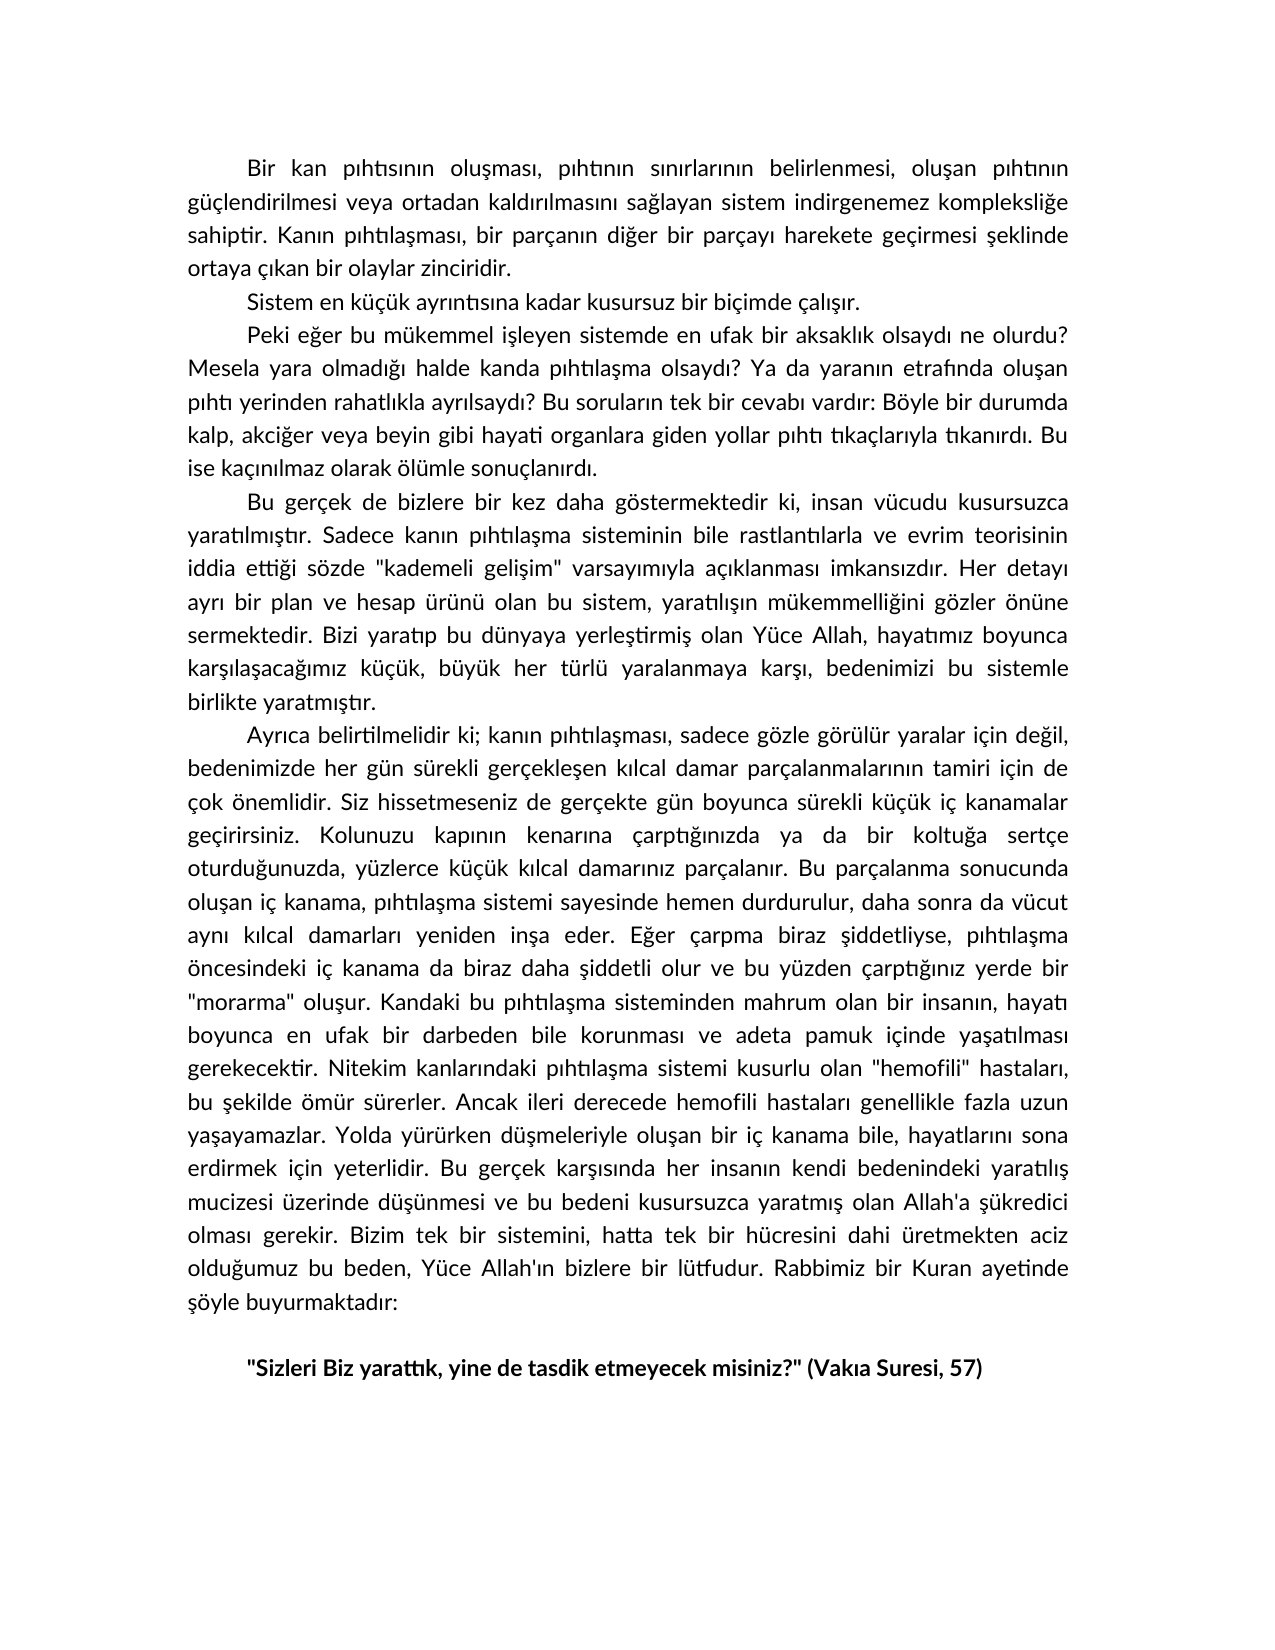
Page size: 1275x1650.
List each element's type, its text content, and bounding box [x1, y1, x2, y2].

text "Sizleri Biz yarattık, yine de tasdik etmeyecek misiniz?" (Vakıa Suresi, 57) [187, 1350, 1070, 1383]
text Bu gerçek de bizlere bir kez daha göstermektedir ki, insan vücudu kusursuzca yaratılmıştır. Sadece kanın pıhtılaşma sisteminin bile rastlantılarla ve evrim teorisinin iddia ettiği sözde "kademeli gelişim" varsayımıyla açıklanması imkansızdır. Her detayı ayrı bir plan ve hesap ürünü olan bu sistem, yaratılışın mükemmelliğini gözler önüne sermektedir. Bizi yaratıp bu dünyaya yerleştirmiş olan Yüce Allah, hayatımız boyunca karşılaşacağımız küçük, büyük her türlü yaralanmaya karşı, bedenimizi bu sistemle birlikte yaratmıştır. [187, 483, 1070, 717]
text Peki eğer bu mükemmel işleyen sistemde en ufak bir aksaklık olsaydı ne olurdu? Mesela yara olmadığı halde kanda pıhtılaşma olsaydı? Ya da yaranın etrafında oluşan pıhtı yerinden rahatlıkla ayrılsaydı? Bu soruların tek bir cevabı vardır: Böyle bir durumda kalp, akciğer veya beyin gibi hayati organlara giden yollar pıhtı tıkaçlarıyla tıkanırdı. Bu ise kaçınılmaz olarak ölümle sonuçlanırdı. [187, 317, 1070, 483]
text Bir kan pıhtısının oluşması, pıhtının sınırlarının belirlenmesi, oluşan pıhtının güçlendirilmesi veya ortadan kaldırılmasını sağlayan sistem indirgenemez kompleksliğe sahiptir. Kanın pıhtılaşması, bir parçanın diğer bir parçayı harekete geçirmesi şeklinde ortaya çıkan bir olaylar zinciridir. [187, 150, 1070, 283]
text Ayrıca belirtilmelidir ki; kanın pıhtılaşması, sadece gözle görülür yaralar için değil, bedenimizde her gün sürekli gerçekleşen kılcal damar parçalanmalarının tamiri için de çok önemlidir. Siz hissetmeseniz de gerçekte gün boyunca sürekli küçük iç kanamalar geçirirsiniz. Kolunuzu kapının kenarına çarptığınızda ya da bir koltuğa sertçe oturduğunuzda, yüzlerce küçük kılcal damarınız parçalanır. Bu parçalanma sonucunda oluşan iç kanama, pıhtılaşma sistemi sayesinde hemen durdurulur, daha sonra da vücut aynı kılcal damarları yeniden inşa eder. Eğer çarpma biraz şiddetliyse, pıhtılaşma öncesindeki iç kanama da biraz daha şiddetli olur ve bu yüzden çarptığınız yerde bir "morarma" oluşur. Kandaki bu pıhtılaşma sisteminden mahrum olan bir insanın, hayatı boyunca en ufak bir darbeden bile korunması ve adeta pamuk içinde yaşatılması gerekecektir. Nitekim kanlarındaki pıhtılaşma sistemi kusurlu olan "hemofili" hastaları, bu şekilde ömür sürerler. Ancak ileri derecede hemofili hastaları genellikle fazla uzun yaşayamazlar. Yolda yürürken düşmeleriyle oluşan bir iç kanama bile, hayatlarını sona erdirmek için yeterlidir. Bu gerçek karşısında her insanın kendi bedenindeki yaratılış mucizesi üzerinde düşünmesi ve bu bedeni kusursuzca yaratmış olan Allah'a şükredici olması gerekir. Bizim tek bir sistemini, hatta tek bir hücresini dahi üretmekten aciz olduğumuz bu beden, Yüce Allah'ın bizlere bir lütfudur. Rabbimiz bir Kuran ayetinde şöyle buyurmaktadır: [187, 717, 1070, 1317]
text Sistem en küçük ayrıntısına kadar kusursuz bir biçimde çalışır. [187, 283, 1070, 317]
